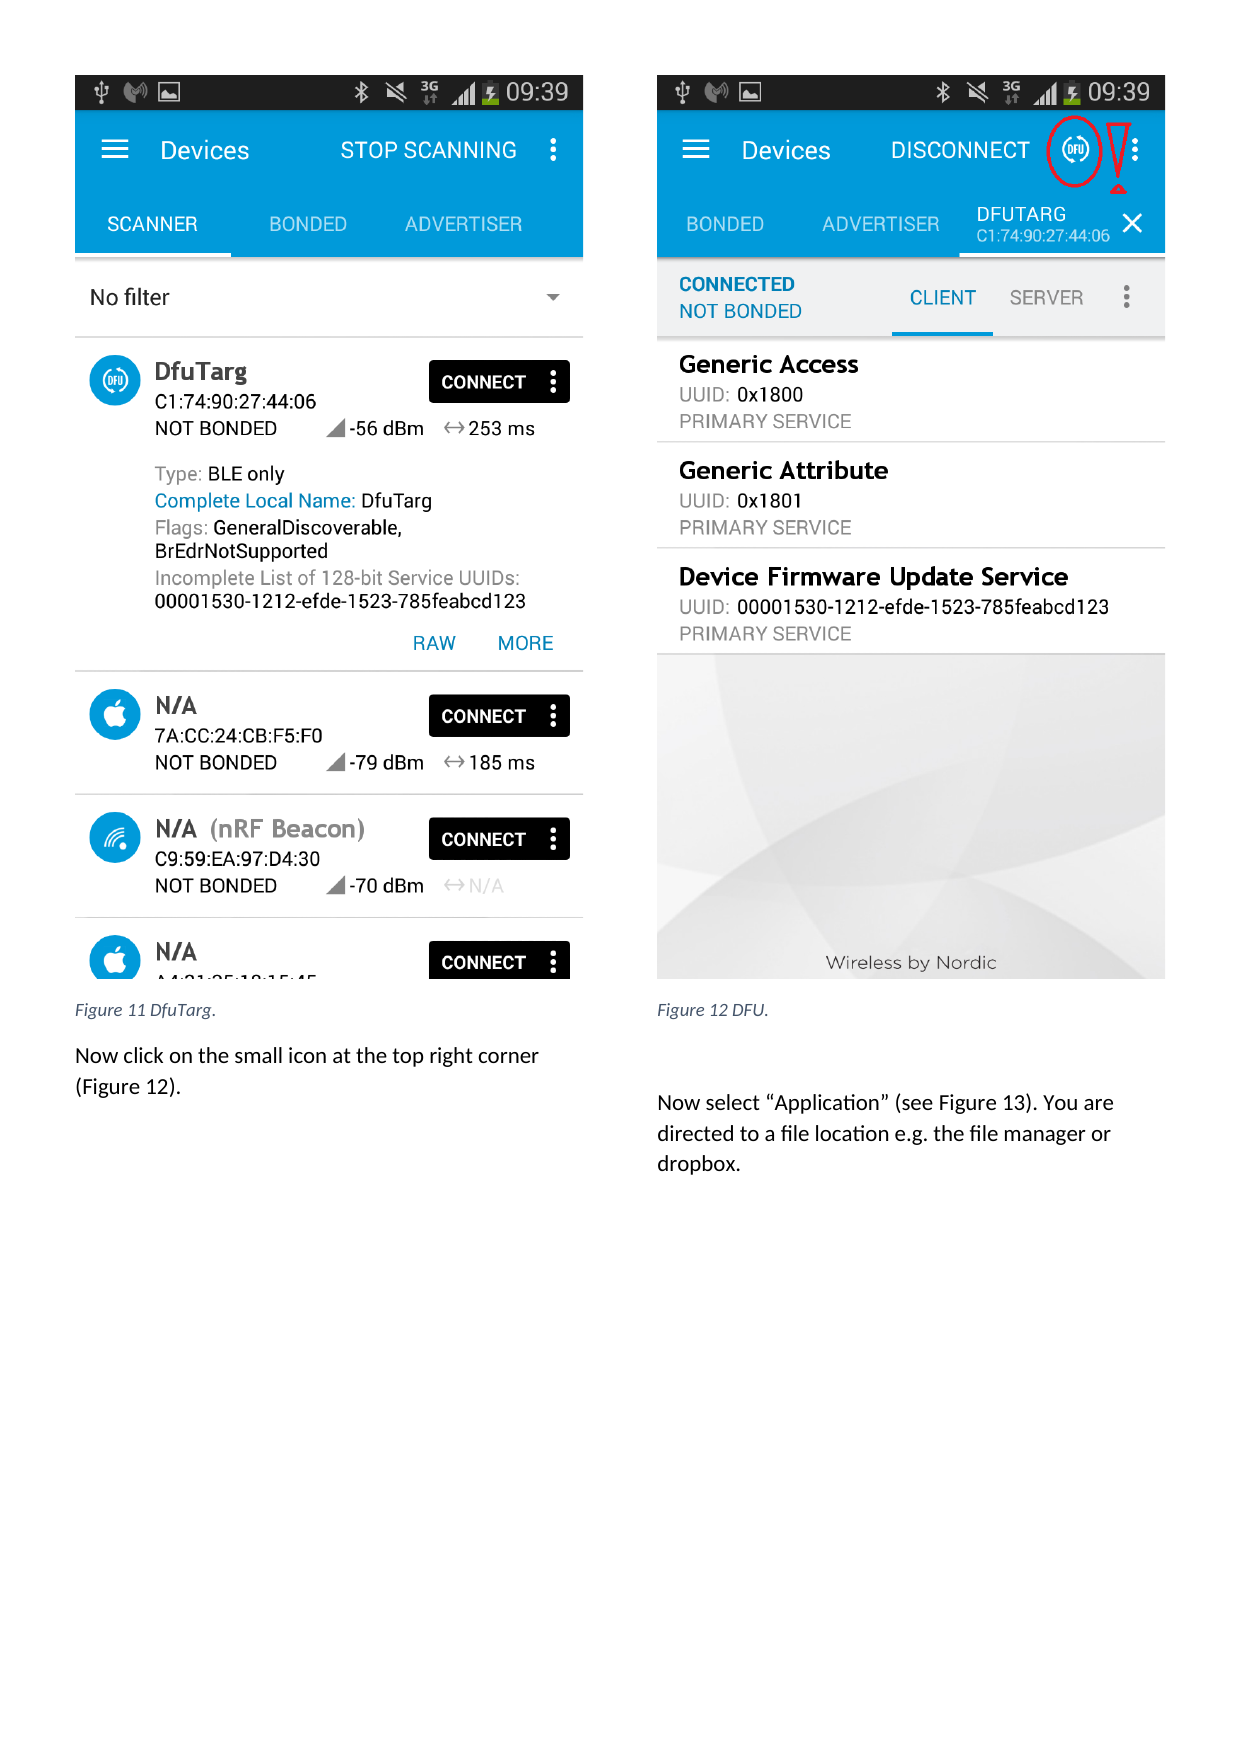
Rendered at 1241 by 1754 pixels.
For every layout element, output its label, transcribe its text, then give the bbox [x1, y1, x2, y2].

text Now select “Application” (see Figure 13). You are directed to a file location e.g. the file manager or dropbox. [657, 1088, 1165, 1177]
text Now click on the small icon at the top right corner (Figure 12). [75, 1042, 583, 1100]
text Figure 11 DfuTarg. [75, 998, 583, 1021]
text Figure 12 DFU. [657, 998, 1165, 1021]
